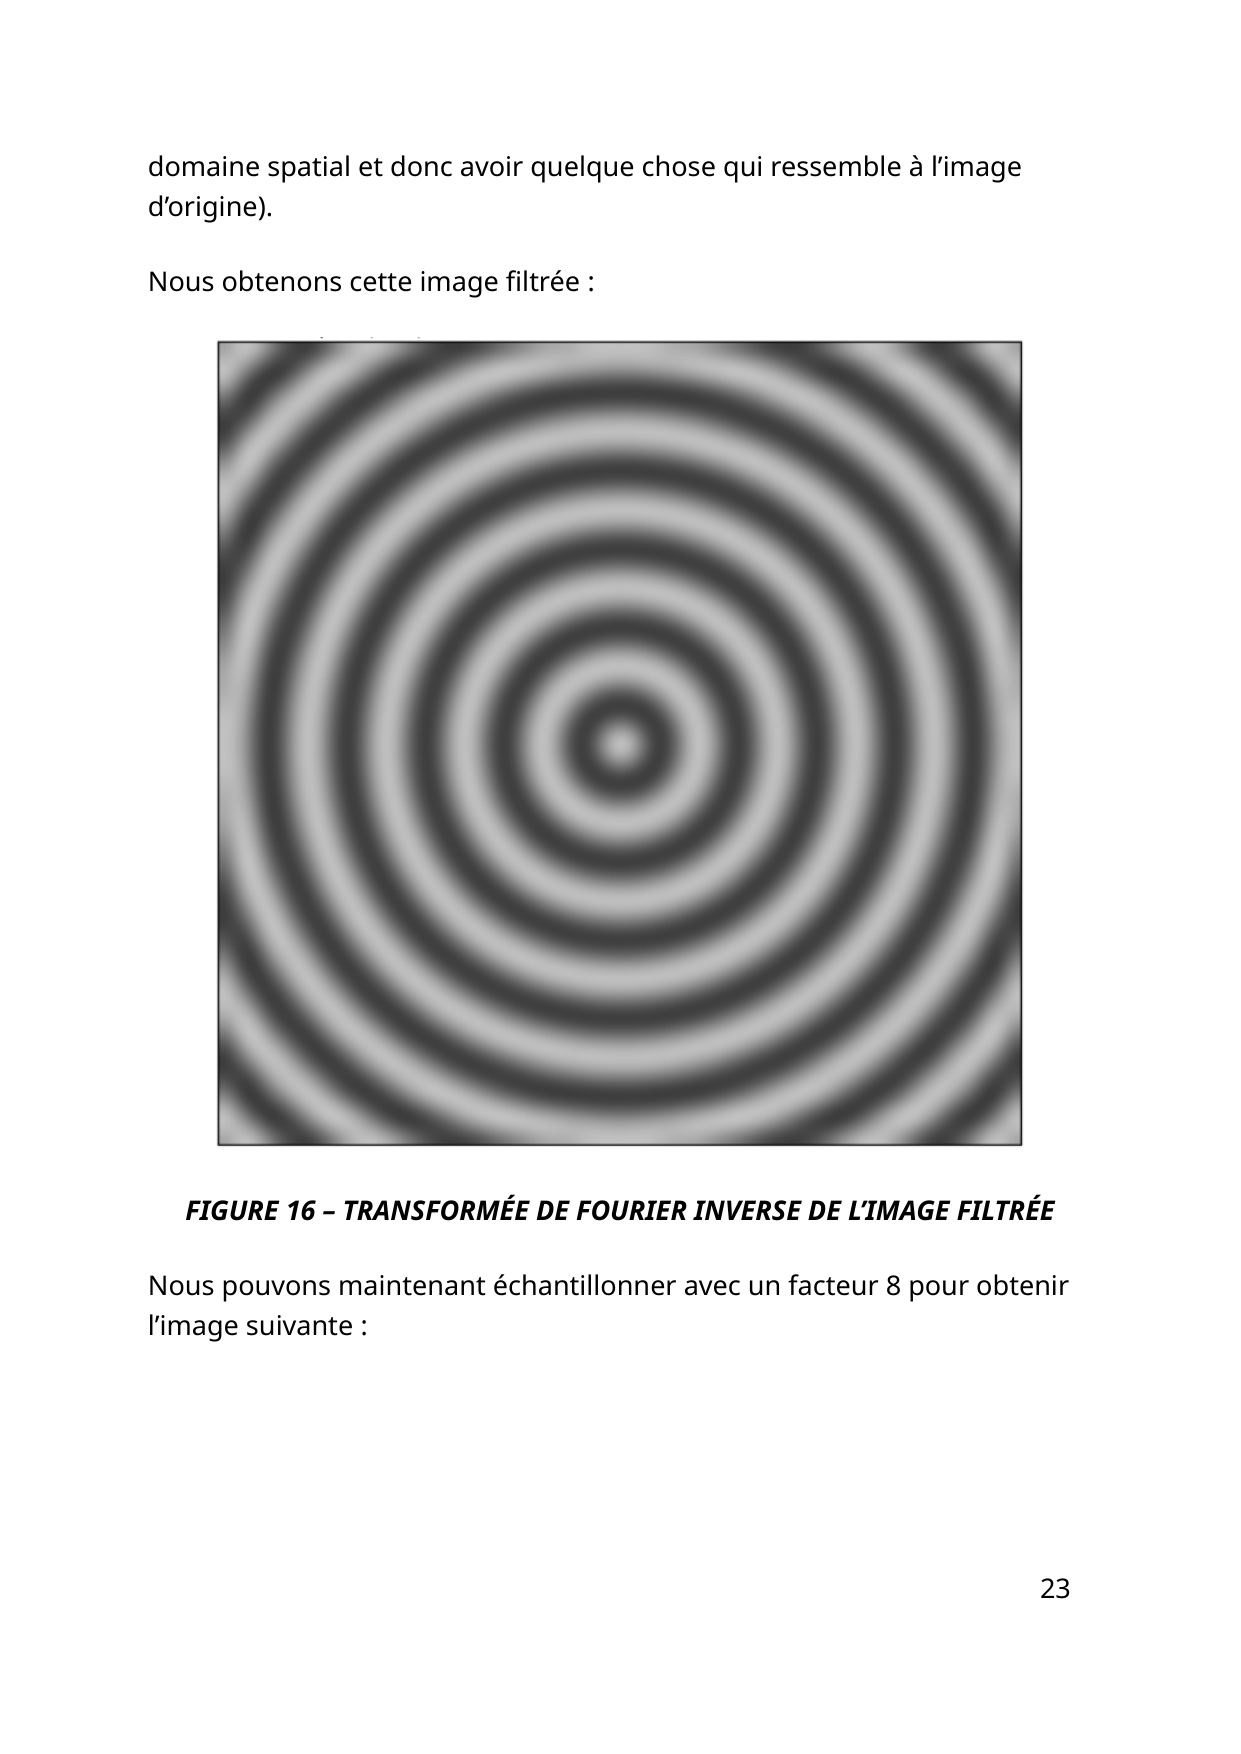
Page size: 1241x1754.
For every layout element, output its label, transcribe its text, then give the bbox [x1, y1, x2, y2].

text FIGURE 16 – TRANSFORMÉE DE FOURIER INVERSE DE L’IMAGE FILTRÉE [148, 338, 1093, 1228]
text Nous pouvons maintenant échantillonner avec un facteur 8 pour obtenir l’image suivante : [148, 1267, 1093, 1343]
text domaine spatial et donc avoir quelque chose qui ressemble à l’image d’origine). [148, 148, 1093, 224]
text Nous obtenons cette image filtrée : [148, 263, 1093, 299]
picture [214, 337, 1026, 1151]
